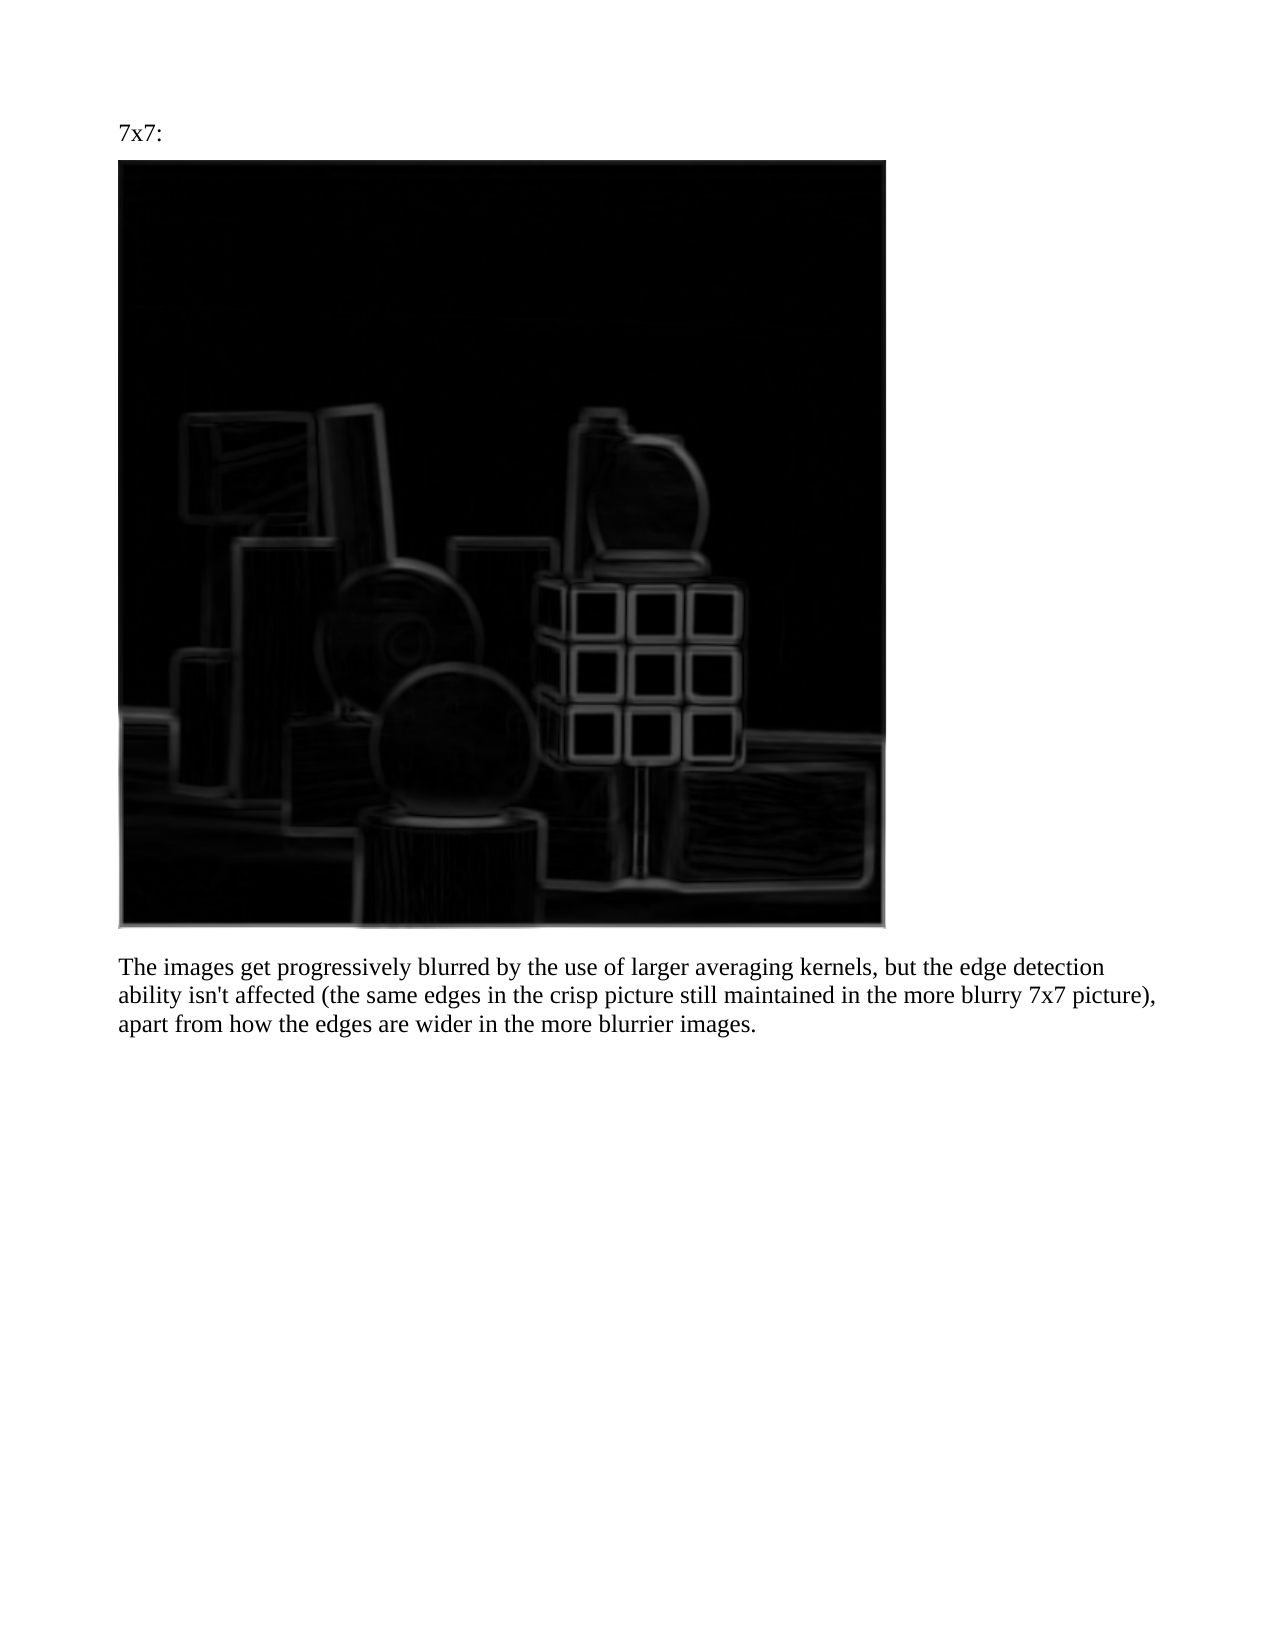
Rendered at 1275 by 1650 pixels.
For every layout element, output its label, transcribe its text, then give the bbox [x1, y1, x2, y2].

picture [118, 160, 887, 929]
text 7x7: [118, 118, 1157, 147]
text The images get progressively blurred by the use of larger averaging kernels, but the edge detection ability isn't affected (the same edges in the crisp picture still maintained in the more blurry 7x7 picture), apart from how the edges are wider in the more blurrier images. [118, 952, 1157, 1038]
